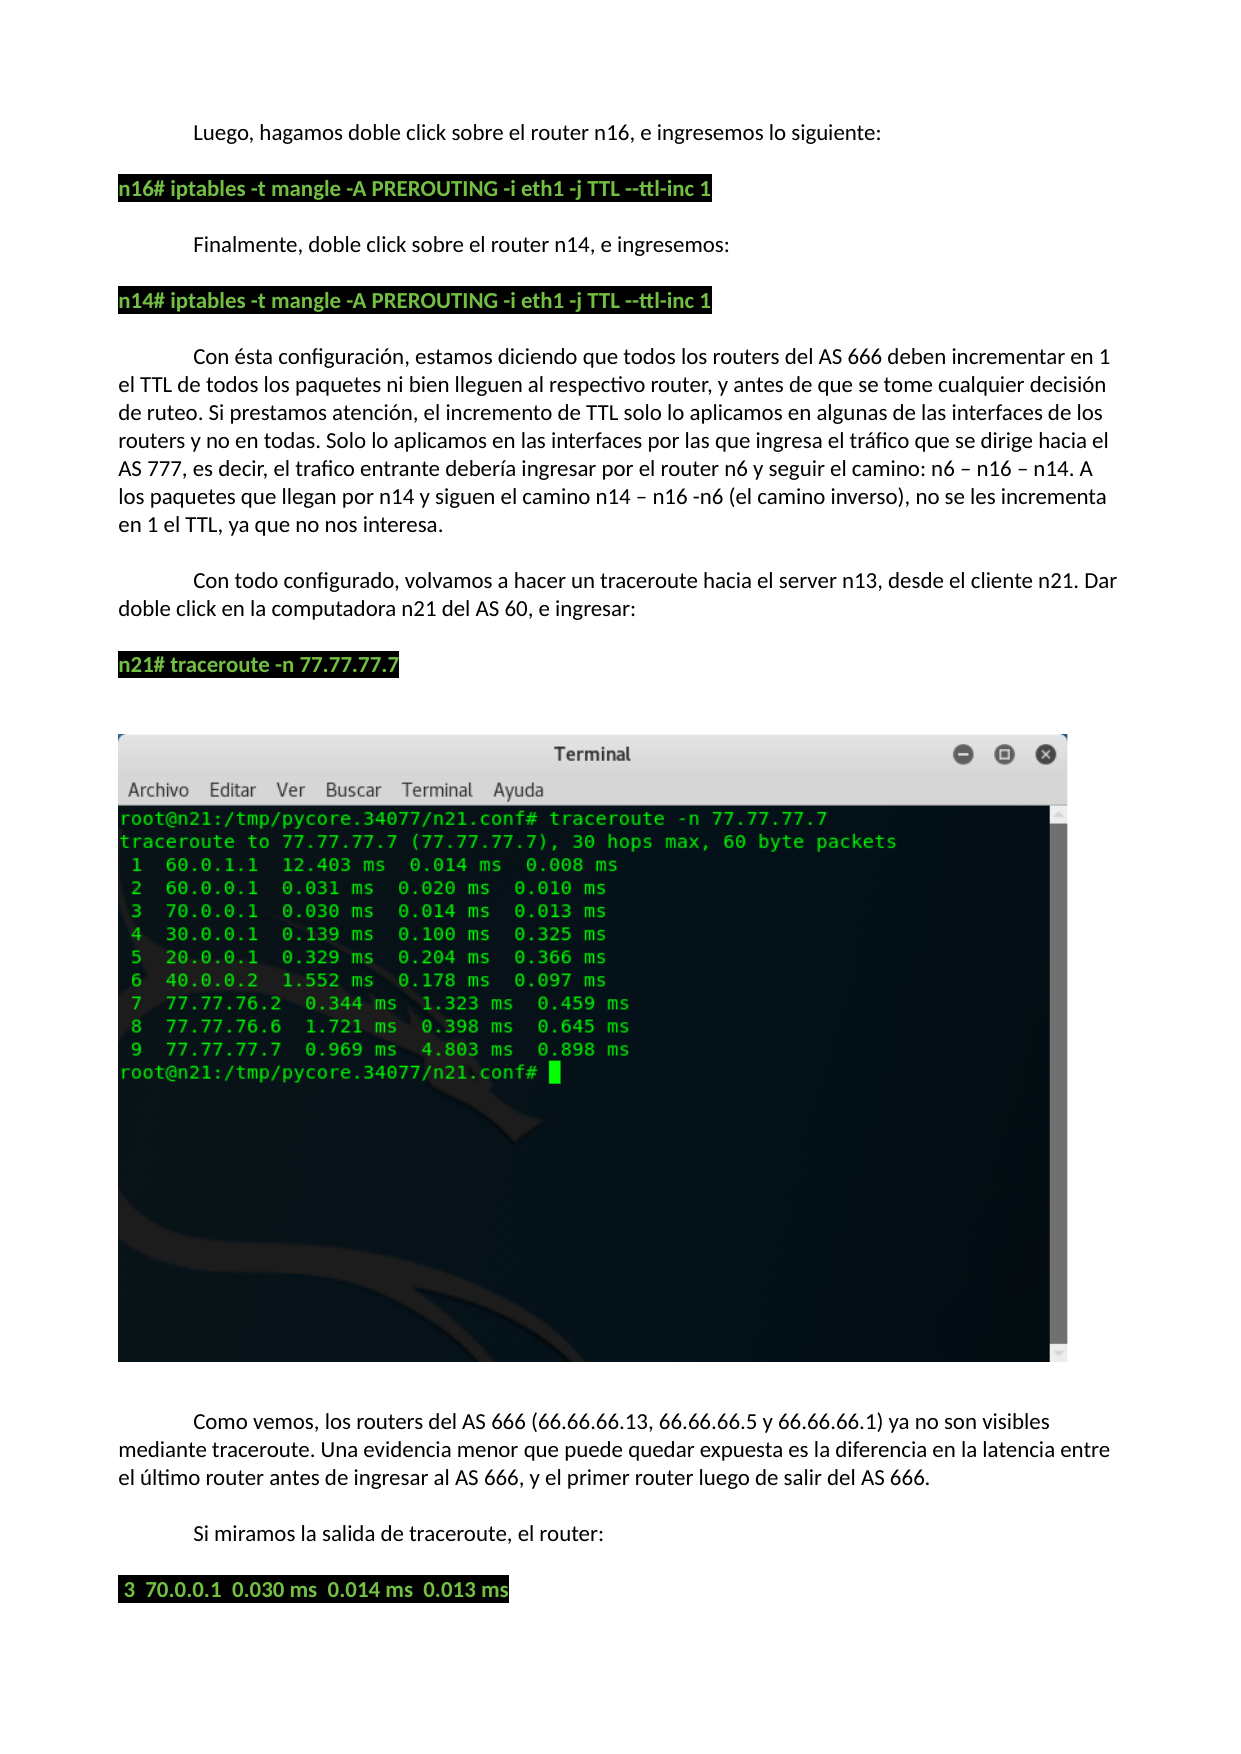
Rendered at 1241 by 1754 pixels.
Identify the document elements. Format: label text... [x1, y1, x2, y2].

text Con todo configurado, volvamos a hacer un traceroute hacia el server n13, desde el cliente n21. Dar doble click en la computadora n21 del AS 60, e ingresar: [118, 566, 1122, 622]
text n21# traceroute -n 77.77.77.7 [118, 651, 1122, 678]
text n16# iptables -t mangle -A PREROUTING -i eth1 -j TTL --ttl-inc 1 [118, 174, 1122, 202]
text Como vemos, los routers del AS 666 (66.66.66.13, 66.66.66.5 y 66.66.66.1) ya no son visibles mediante traceroute. Una evidencia menor que puede quedar expuesta es la diferencia en la latencia entre el último router antes de ingresar al AS 666, y el primer router luego de salir del AS 666. [118, 1407, 1122, 1491]
text Finalmente, doble click sobre el router n14, e ingresemos: [118, 230, 1122, 258]
text Si miramos la salida de traceroute, el router: [118, 1519, 1122, 1547]
text 3 70.0.0.1 0.030 ms 0.014 ms 0.013 ms [118, 1575, 1122, 1603]
text Luego, hagamos doble click sobre el router n16, e ingresemos lo siguiente: [118, 118, 1122, 146]
text n14# iptables -t mangle -A PREROUTING -i eth1 -j TTL --ttl-inc 1 [118, 286, 1122, 314]
text Con ésta configuración, estamos diciendo que todos los routers del AS 666 deben incrementar en 1 el TTL de todos los paquetes ni bien lleguen al respectivo router, y antes de que se tome cualquier decisión de ruteo. Si prestamos atención, el incremento de TTL solo lo aplicamos en algunas de las interfaces de los routers y no en todas. Solo lo aplicamos en las interfaces por las que ingresa el tráfico que se dirige hacia el AS 777, es decir, el trafico entrante debería ingresar por el router n6 y seguir el camino: n6 – n16 – n14. A los paquetes que llegan por n14 y siguen el camino n14 – n16 -n6 (el camino inverso), no se les incrementa en 1 el TTL, ya que no nos interesa. [118, 342, 1122, 538]
picture [118, 734, 1068, 1362]
